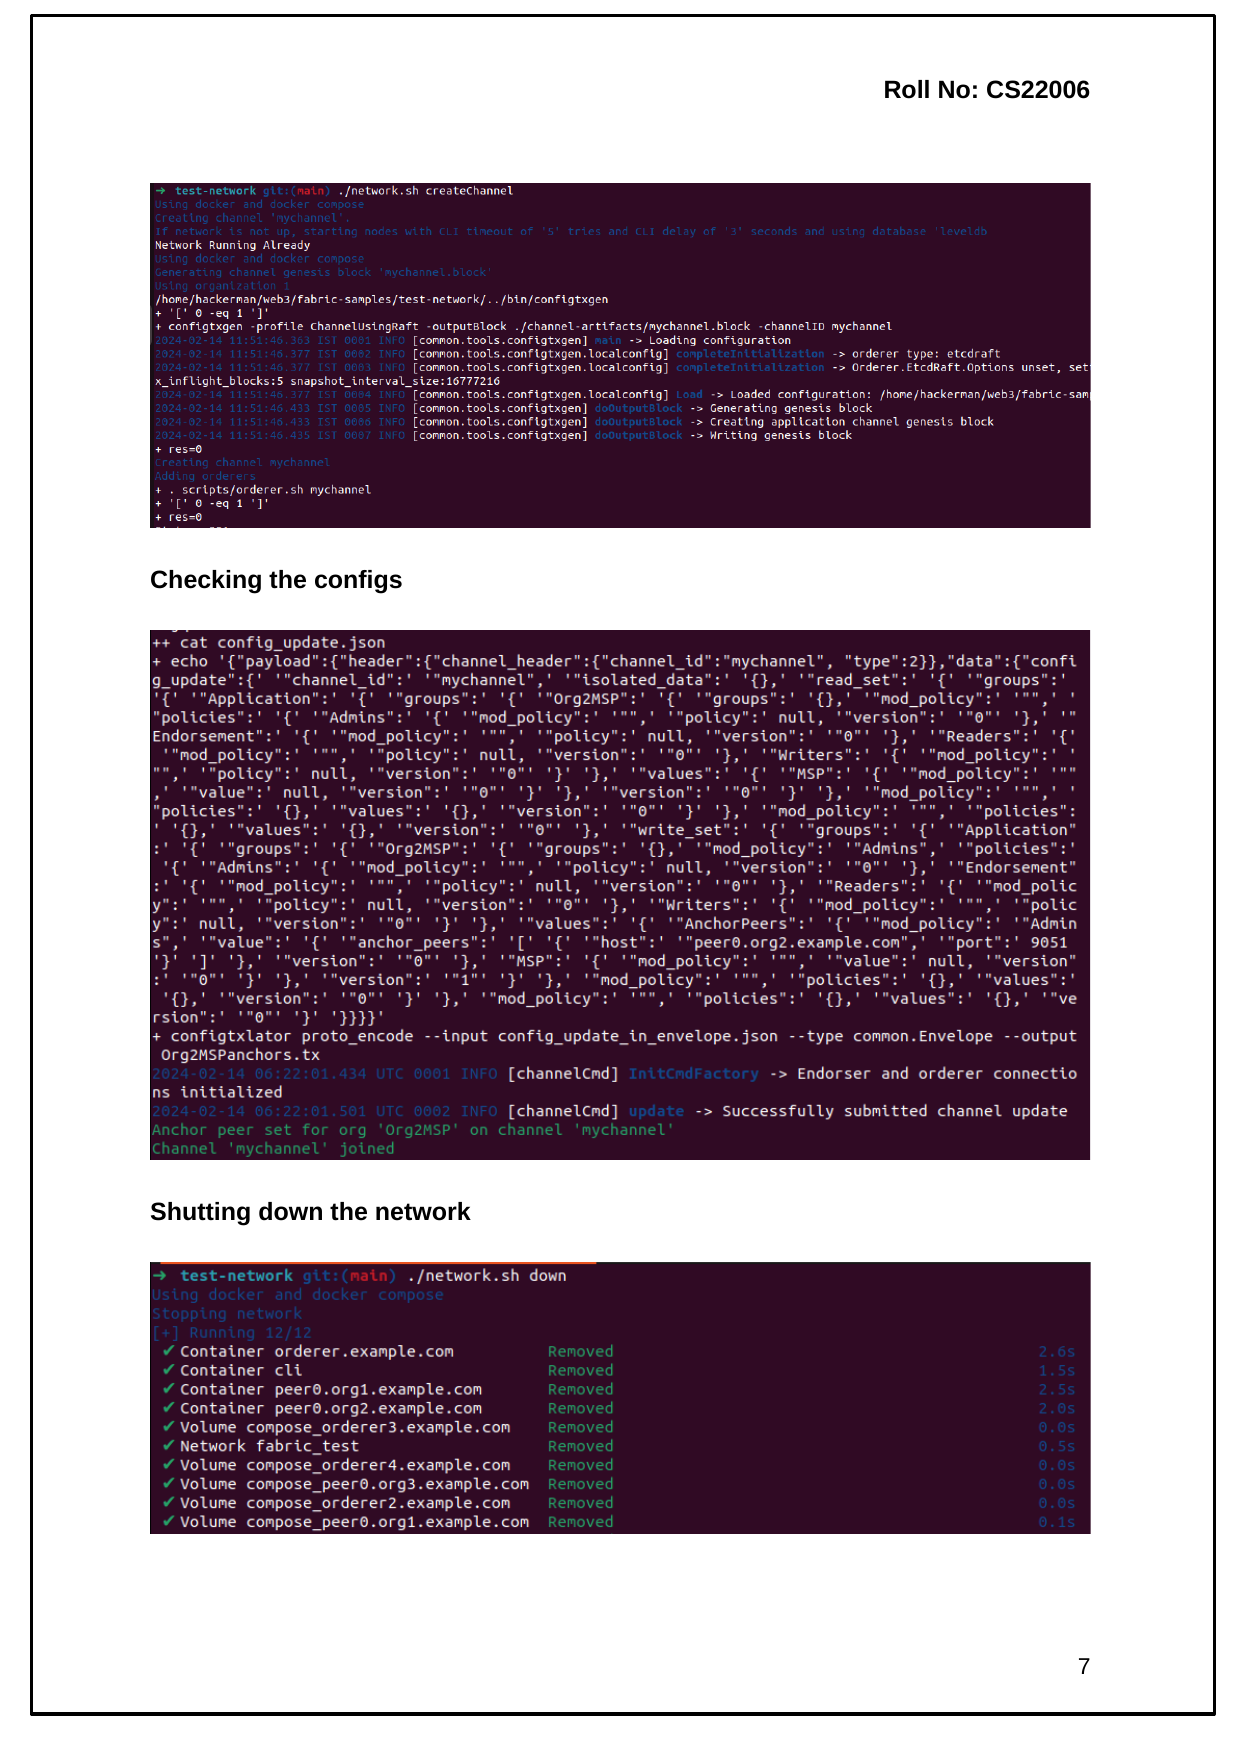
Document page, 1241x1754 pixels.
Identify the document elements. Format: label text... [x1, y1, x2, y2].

picture [150, 630, 1091, 1160]
picture [150, 183, 1091, 528]
text Shutting down the network [150, 1197, 1090, 1226]
text Checking the configs [150, 565, 1090, 593]
picture [150, 1262, 1091, 1534]
